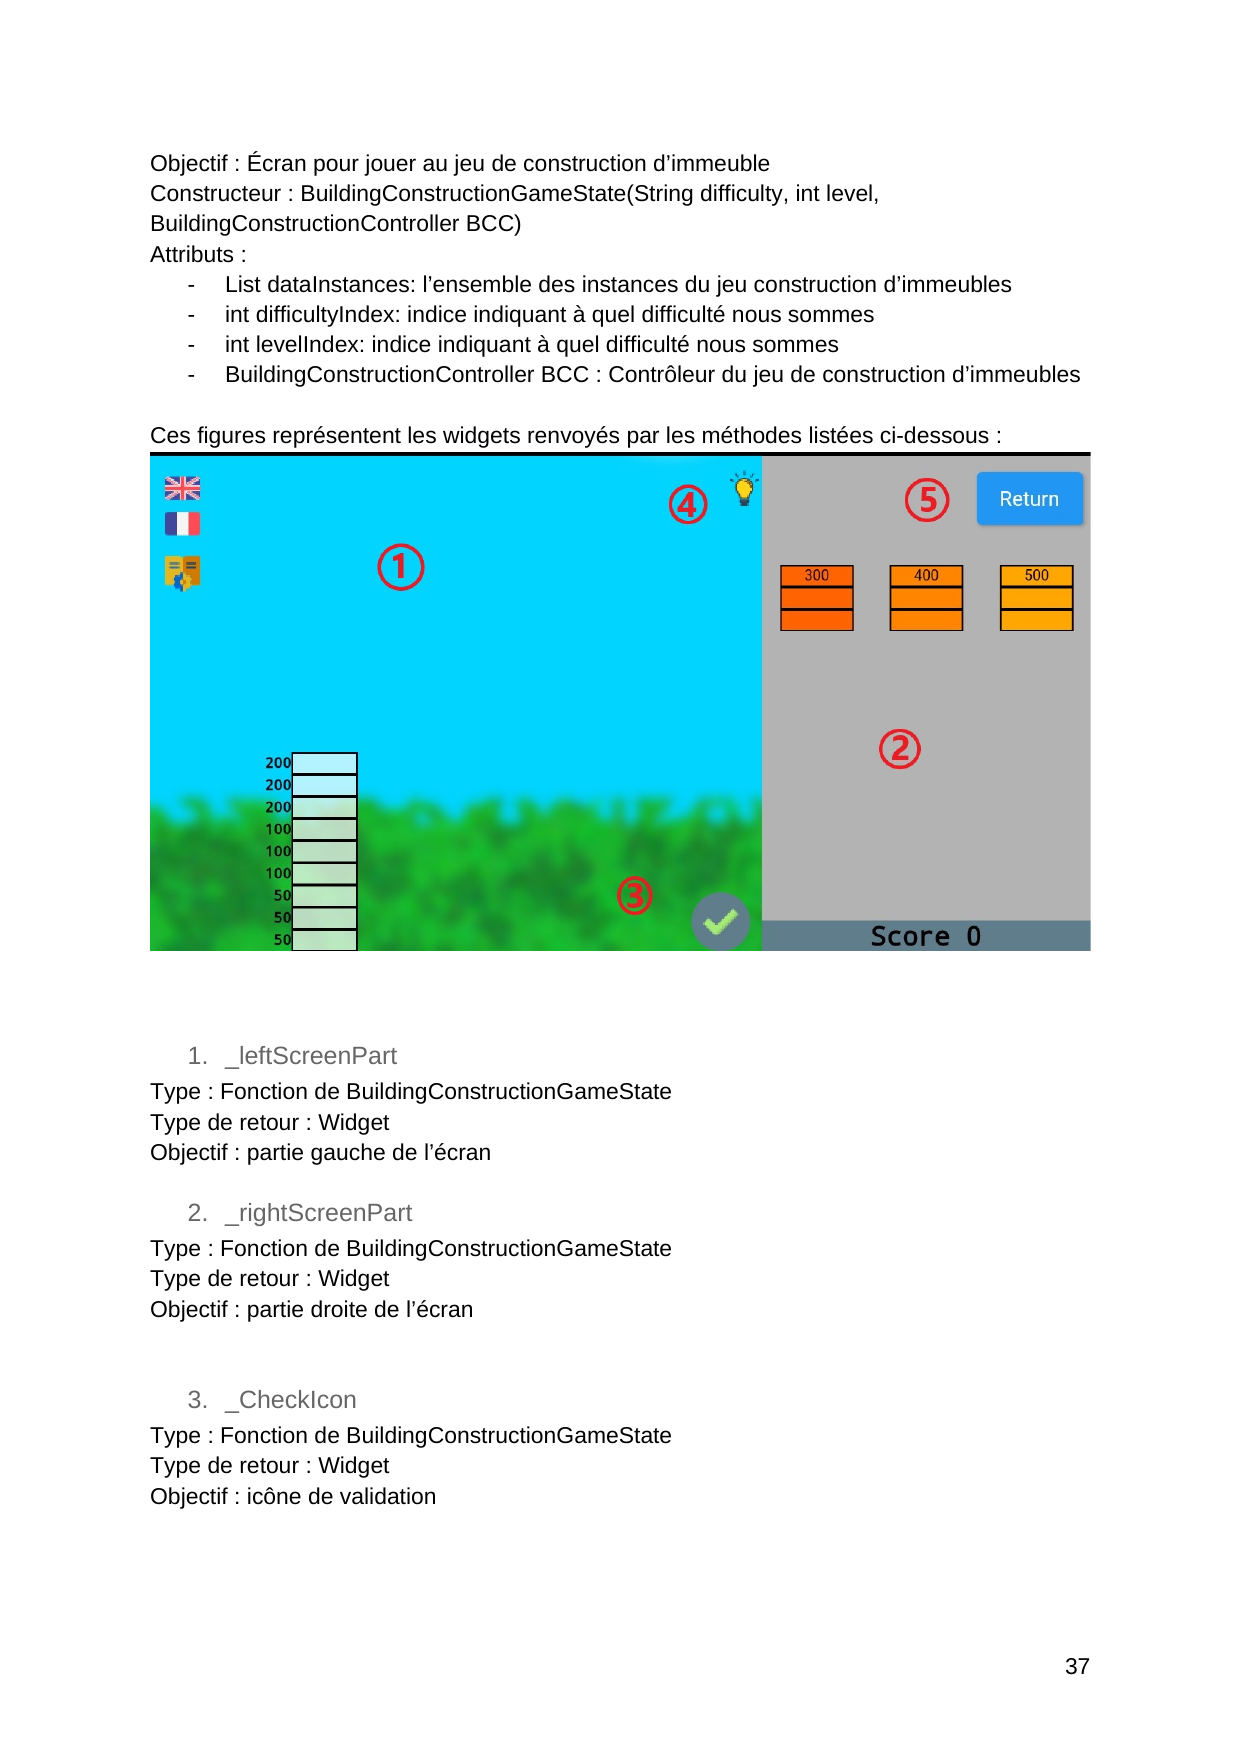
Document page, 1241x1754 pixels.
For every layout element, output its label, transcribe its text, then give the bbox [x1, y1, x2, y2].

list List dataInstances: l’ensemble des instances du jeu construction d’immeubles [187, 271, 1090, 297]
text Type : Fonction de BuildingConstructionGameState [150, 1235, 1090, 1262]
text Type : Fonction de BuildingConstructionGameState [150, 1078, 1090, 1105]
text Type de retour : Widget [150, 1108, 1090, 1135]
subtitle _rightScreenPart [187, 1198, 1090, 1227]
list int difficultyIndex: indice indiquant à quel difficulté nous sommes [187, 301, 1090, 327]
list BuildingConstructionController BCC : Contrôleur du jeu de construction d’immeubles [187, 361, 1090, 388]
text Objectif : Écran pour jouer au jeu de construction d’immeuble [150, 150, 1090, 176]
text Objectif : partie gauche de l’écran [150, 1139, 1090, 1165]
text Ces figures représentent les widgets renvoyés par les méthodes listées ci-dessous : [150, 422, 1090, 448]
text Constructeur : BuildingConstructionGameState(String difficulty, int level, BuildingConstructionController BCC) [150, 180, 1090, 237]
text Type de retour : Widget [150, 1452, 1090, 1479]
list int levelIndex: indice indiquant à quel difficulté nous sommes [187, 331, 1090, 358]
subtitle _leftScreenPart [187, 1041, 1090, 1070]
text Attributs : [150, 241, 1090, 267]
text Objectif : partie droite de l’écran [150, 1296, 1090, 1322]
text Type de retour : Widget [150, 1265, 1090, 1292]
text Objectif : icône de validation [150, 1483, 1090, 1509]
text Type : Fonction de BuildingConstructionGameState [150, 1422, 1090, 1449]
picture [150, 452, 1091, 951]
subtitle _CheckIcon [187, 1385, 1090, 1414]
